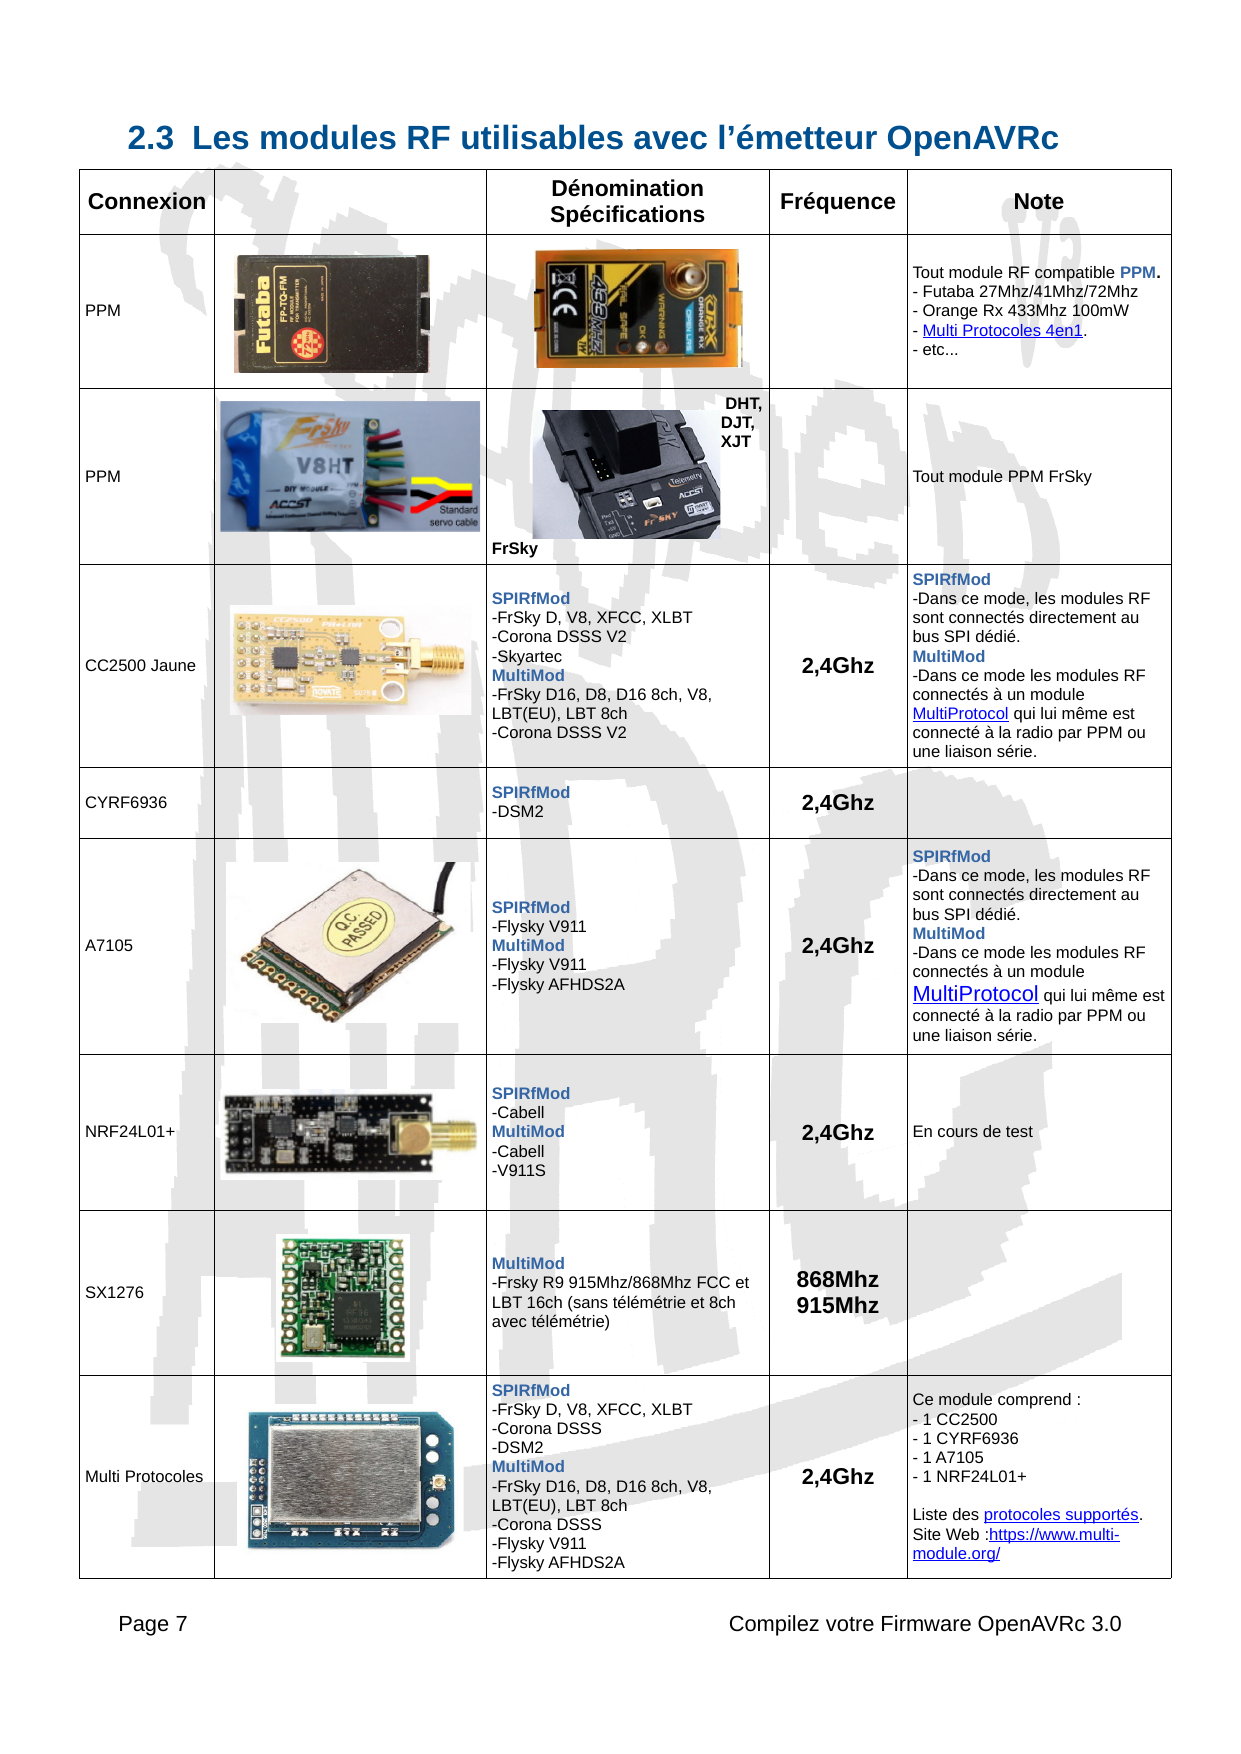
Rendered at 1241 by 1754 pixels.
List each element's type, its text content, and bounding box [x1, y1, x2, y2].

table_cell Tout module PPM FrSky [908, 389, 1171, 564]
table_header [215, 170, 486, 233]
table_cell A7105 [80, 839, 214, 1054]
table_cell [908, 768, 1171, 837]
table_cell PPM [80, 389, 214, 564]
table_cell [215, 389, 486, 564]
table_cell [215, 1211, 486, 1375]
table_cell DHT, DJT, XJT FrSky [487, 389, 769, 564]
table_header Dénomination Spécifications [487, 170, 769, 233]
picture [220, 401, 481, 532]
table_cell SPIRfMod -FrSky D, V8, XFCC, XLBT -Corona DSSS V2 -Skyartec MultiMod -FrSky D16, D8, D16 8ch, V8, LBT(EU), LBT 8ch -Corona DSSS V2 [487, 565, 769, 767]
picture [226, 862, 471, 1023]
table_cell [770, 389, 907, 564]
table_cell [215, 565, 486, 767]
table_header Note [908, 170, 1171, 233]
table_cell SPIRfMod -Dans ce mode, les modules RF sont connectés directement au bus SPI dédié. MultiMod -Dans ce mode les modules RF connectés à un module MultiProtocol qui lui même est connecté à la radio par PPM ou une liaison série. [908, 565, 1171, 767]
table_header Connexion [80, 170, 214, 233]
table_cell SX1276 [80, 1211, 214, 1375]
table_cell [215, 1376, 486, 1578]
picture [220, 1089, 478, 1180]
table_cell SPIRfMod -Cabell MultiMod -Cabell -V911S [487, 1055, 769, 1210]
table_cell 868Mhz 915Mhz [770, 1211, 907, 1375]
table_cell CC2500 Jaune [80, 565, 214, 767]
table_cell SPIRfMod -DSM2 [487, 768, 769, 837]
picture [229, 605, 472, 715]
table_cell PPM [80, 235, 214, 388]
picture [276, 1234, 410, 1362]
table_cell [487, 235, 769, 388]
table_cell [215, 1055, 486, 1210]
table_cell SPIRfMod -FrSky D, V8, XFCC, XLBT -Corona DSSS -DSM2 MultiMod -FrSky D16, D8, D16 8ch, V8, LBT(EU), LBT 8ch -Corona DSSS -Flysky V911 -Flysky AFHDS2A [487, 1376, 769, 1578]
table_cell [908, 1211, 1171, 1375]
table_cell [215, 235, 486, 388]
table_cell [215, 768, 486, 837]
table_cell NRF24L01+ [80, 1055, 214, 1210]
table_cell MultiMod -Frsky R9 915Mhz/868Mhz FCC et LBT 16ch (sans télémétrie et 8ch avec télémétrie) [487, 1211, 769, 1375]
table_cell 2,4Ghz [770, 1055, 907, 1210]
table_cell Tout module RF compatible PPM. - Futaba 27Mhz/41Mhz/72Mhz - Orange Rx 433Mhz 100mW - Multi Protocoles 4en1. - etc... [908, 235, 1171, 388]
picture [534, 249, 743, 368]
table_cell [215, 839, 486, 1054]
table_cell Ce module comprend : - 1 CC2500 - 1 CYRF6936 - 1 A7105 - 1 NRF24L01+ Liste des protocoles supportés. Site Web :https://www.multi-module.org/ [908, 1376, 1171, 1578]
table_cell Multi Protocoles [80, 1376, 214, 1578]
table_cell 2,4Ghz [770, 565, 907, 767]
table_cell CYRF6936 [80, 768, 214, 837]
table_header Fréquence [770, 170, 907, 233]
table_cell 2,4Ghz [770, 839, 907, 1054]
picture [237, 1404, 464, 1557]
table_cell SPIRfMod -Dans ce mode, les modules RF sont connectés directement au bus SPI dédié. MultiMod -Dans ce mode les modules RF connectés à un module MultiProtocol qui lui même est connecté à la radio par PPM ou une liaison série. [908, 839, 1171, 1054]
table_cell En cours de test [908, 1055, 1171, 1210]
table_cell 2,4Ghz [770, 1376, 907, 1578]
picture [234, 255, 430, 373]
table_cell SPIRfMod -Flysky V911 MultiMod -Flysky V911 -Flysky AFHDS2A [487, 839, 769, 1054]
subtitle Les modules RF utilisables avec l’émetteur OpenAVRc [118, 118, 1122, 157]
picture [532, 410, 721, 539]
table_cell [770, 235, 907, 388]
table_cell 2,4Ghz [770, 768, 907, 837]
